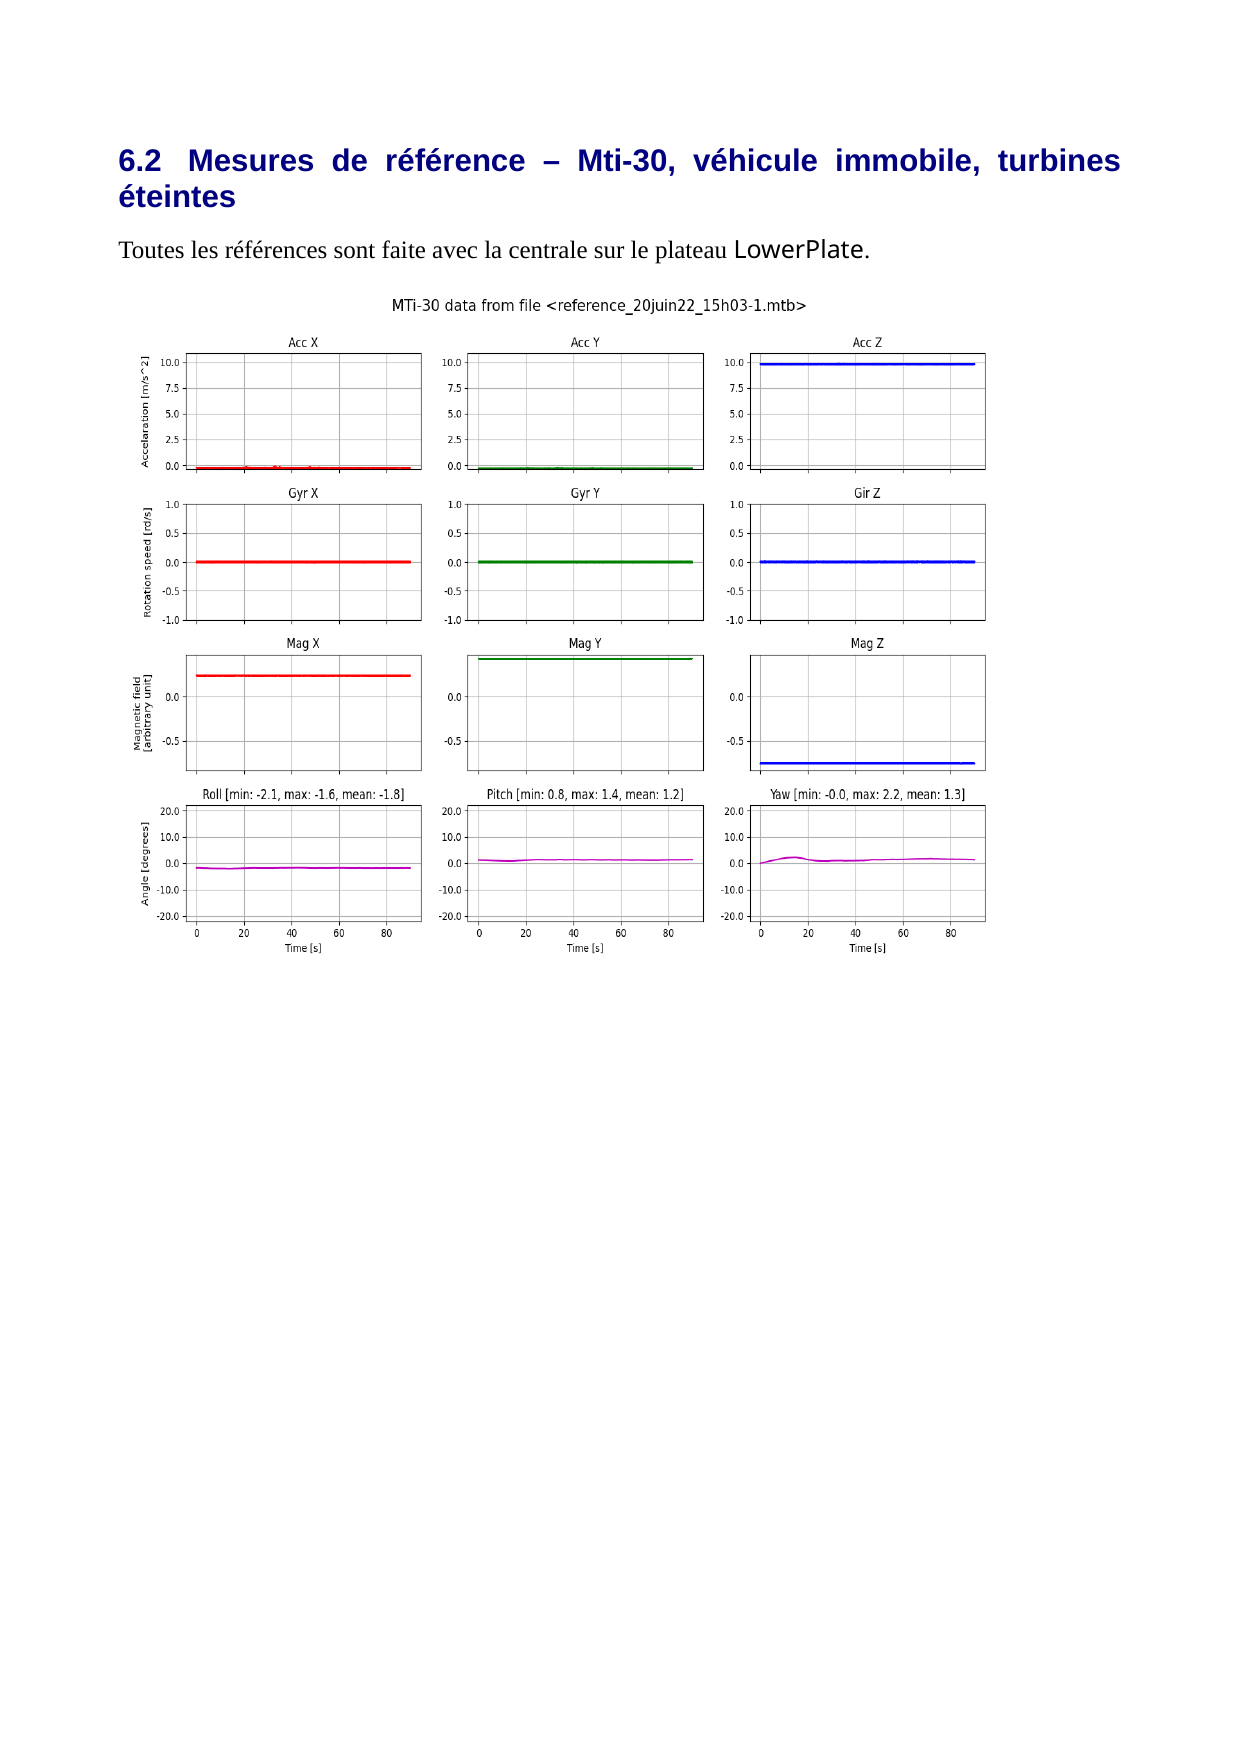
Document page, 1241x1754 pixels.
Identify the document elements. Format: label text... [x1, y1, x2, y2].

text Toutes les références sont faite avec la centrale sur le plateau LowerPlate. [118, 232, 1122, 266]
picture [118, 285, 1080, 965]
subtitle Mesures de référence – Mti-30, véhicule immobile, turbines éteintes [118, 142, 1122, 214]
